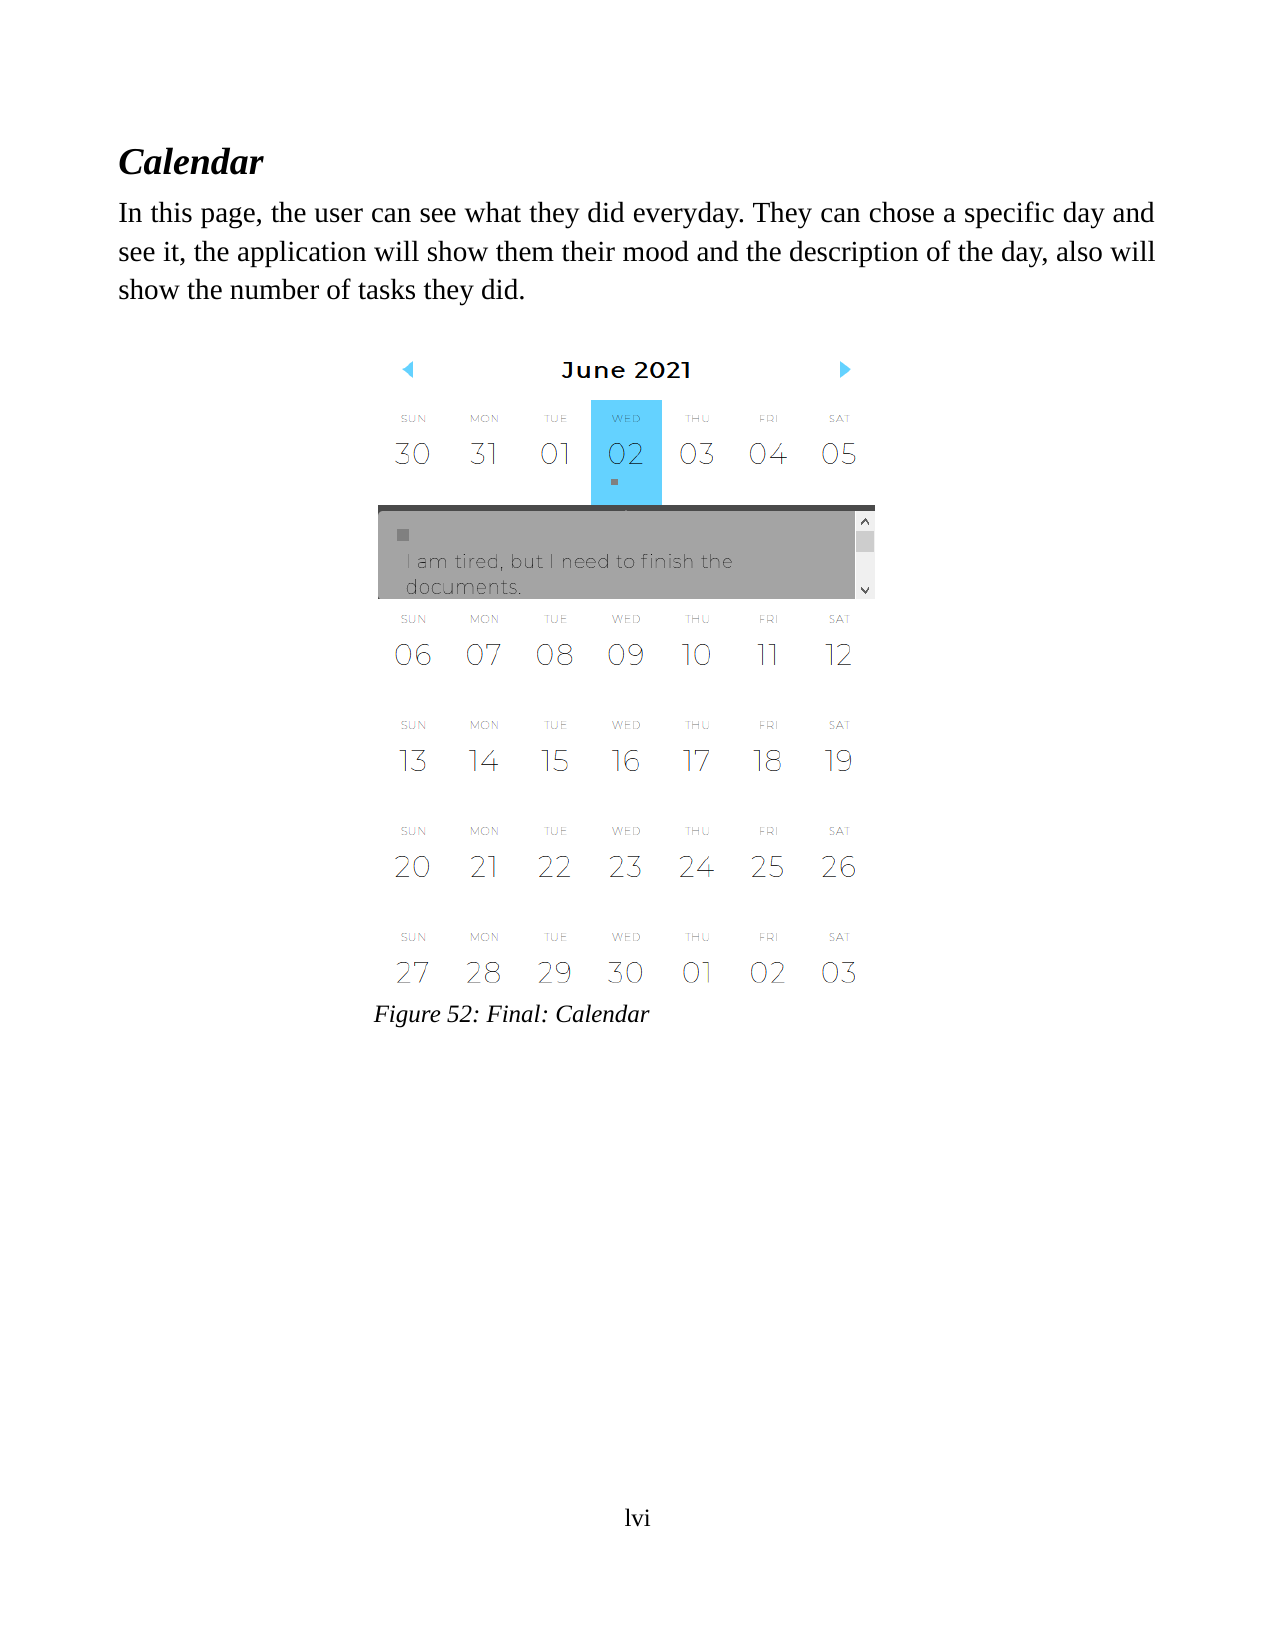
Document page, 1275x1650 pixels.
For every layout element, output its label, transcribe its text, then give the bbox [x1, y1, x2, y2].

text [373, 321, 884, 333]
text In this page, the user can see what they did everyday. They can chose a specific day and see it, the application will show them their mood and the description of the day, also will show the number of tasks they did. [118, 195, 1157, 306]
text Figure 52: Final: Calendar [373, 1000, 884, 1028]
picture [373, 333, 885, 1000]
subtitle Calendar [118, 139, 1157, 183]
